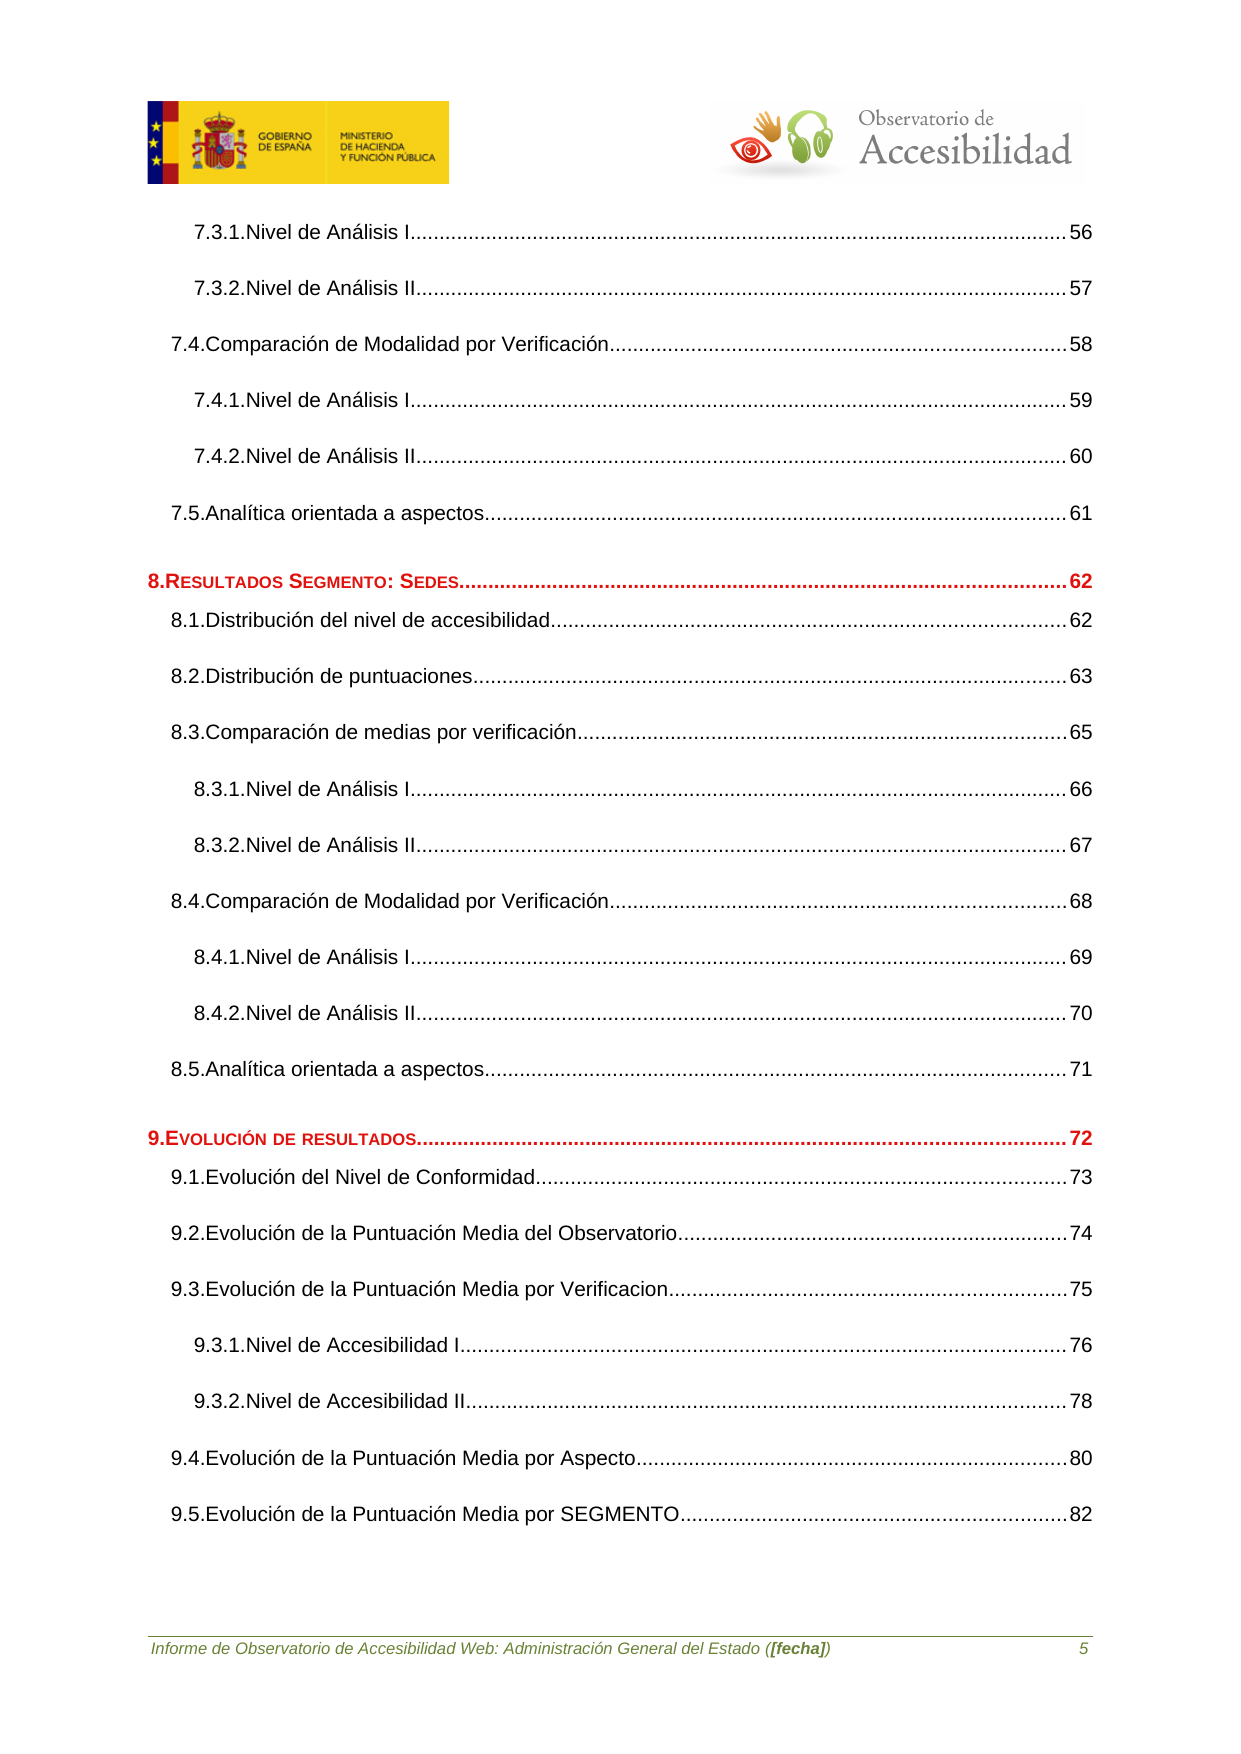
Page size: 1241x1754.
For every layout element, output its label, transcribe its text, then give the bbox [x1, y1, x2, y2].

text 7.3.2.Nivel de Análisis II 57 [193, 276, 1092, 300]
text 8.3.2.Nivel de Análisis II 67 [193, 832, 1092, 856]
text 9.5.Evolución de la Puntuación Media por SEGMENTO 82 [171, 1501, 1092, 1525]
text 8.5.Analítica orientada a aspectos 71 [171, 1057, 1092, 1081]
picture [710, 101, 1086, 184]
text 8.1.Distribución del nivel de accesibilidad 62 [171, 608, 1092, 632]
text 9.4.Evolución de la Puntuación Media por Aspecto 80 [171, 1445, 1092, 1469]
text 8.3.1.Nivel de Análisis I 66 [193, 776, 1092, 800]
text 7.5.Analítica orientada a aspectos 61 [171, 500, 1092, 524]
text 9.3.1.Nivel de Accesibilidad I 76 [193, 1333, 1092, 1357]
text 8.2.Distribución de puntuaciones 63 [171, 664, 1092, 688]
text 9.3.2.Nivel de Accesibilidad II 78 [193, 1389, 1092, 1413]
text 9.3.Evolución de la Puntuación Media por Verificacion 75 [171, 1277, 1092, 1301]
text 9.Evolución de resultados 72 [148, 1126, 1092, 1150]
text 9.1.Evolución del Nivel de Conformidad 73 [171, 1164, 1092, 1188]
text 9.2.Evolución de la Puntuación Media del Observatorio 74 [171, 1221, 1092, 1245]
text 7.3.1.Nivel de Análisis I 56 [193, 220, 1092, 244]
text 7.4.2.Nivel de Análisis II 60 [193, 444, 1092, 468]
text 7.4.1.Nivel de Análisis I 59 [193, 388, 1092, 412]
text 7.4.Comparación de Modalidad por Verificación 58 [171, 332, 1092, 356]
text 8.3.Comparación de medias por verificación 65 [171, 720, 1092, 744]
text 8.4.1.Nivel de Análisis I 69 [193, 945, 1092, 969]
text 8.4.Comparación de Modalidad por Verificación 68 [171, 889, 1092, 913]
text 8.4.2.Nivel de Análisis II 70 [193, 1001, 1092, 1025]
text 8.Resultados Segmento: Sedes 62 [148, 569, 1092, 593]
picture [147, 101, 450, 184]
